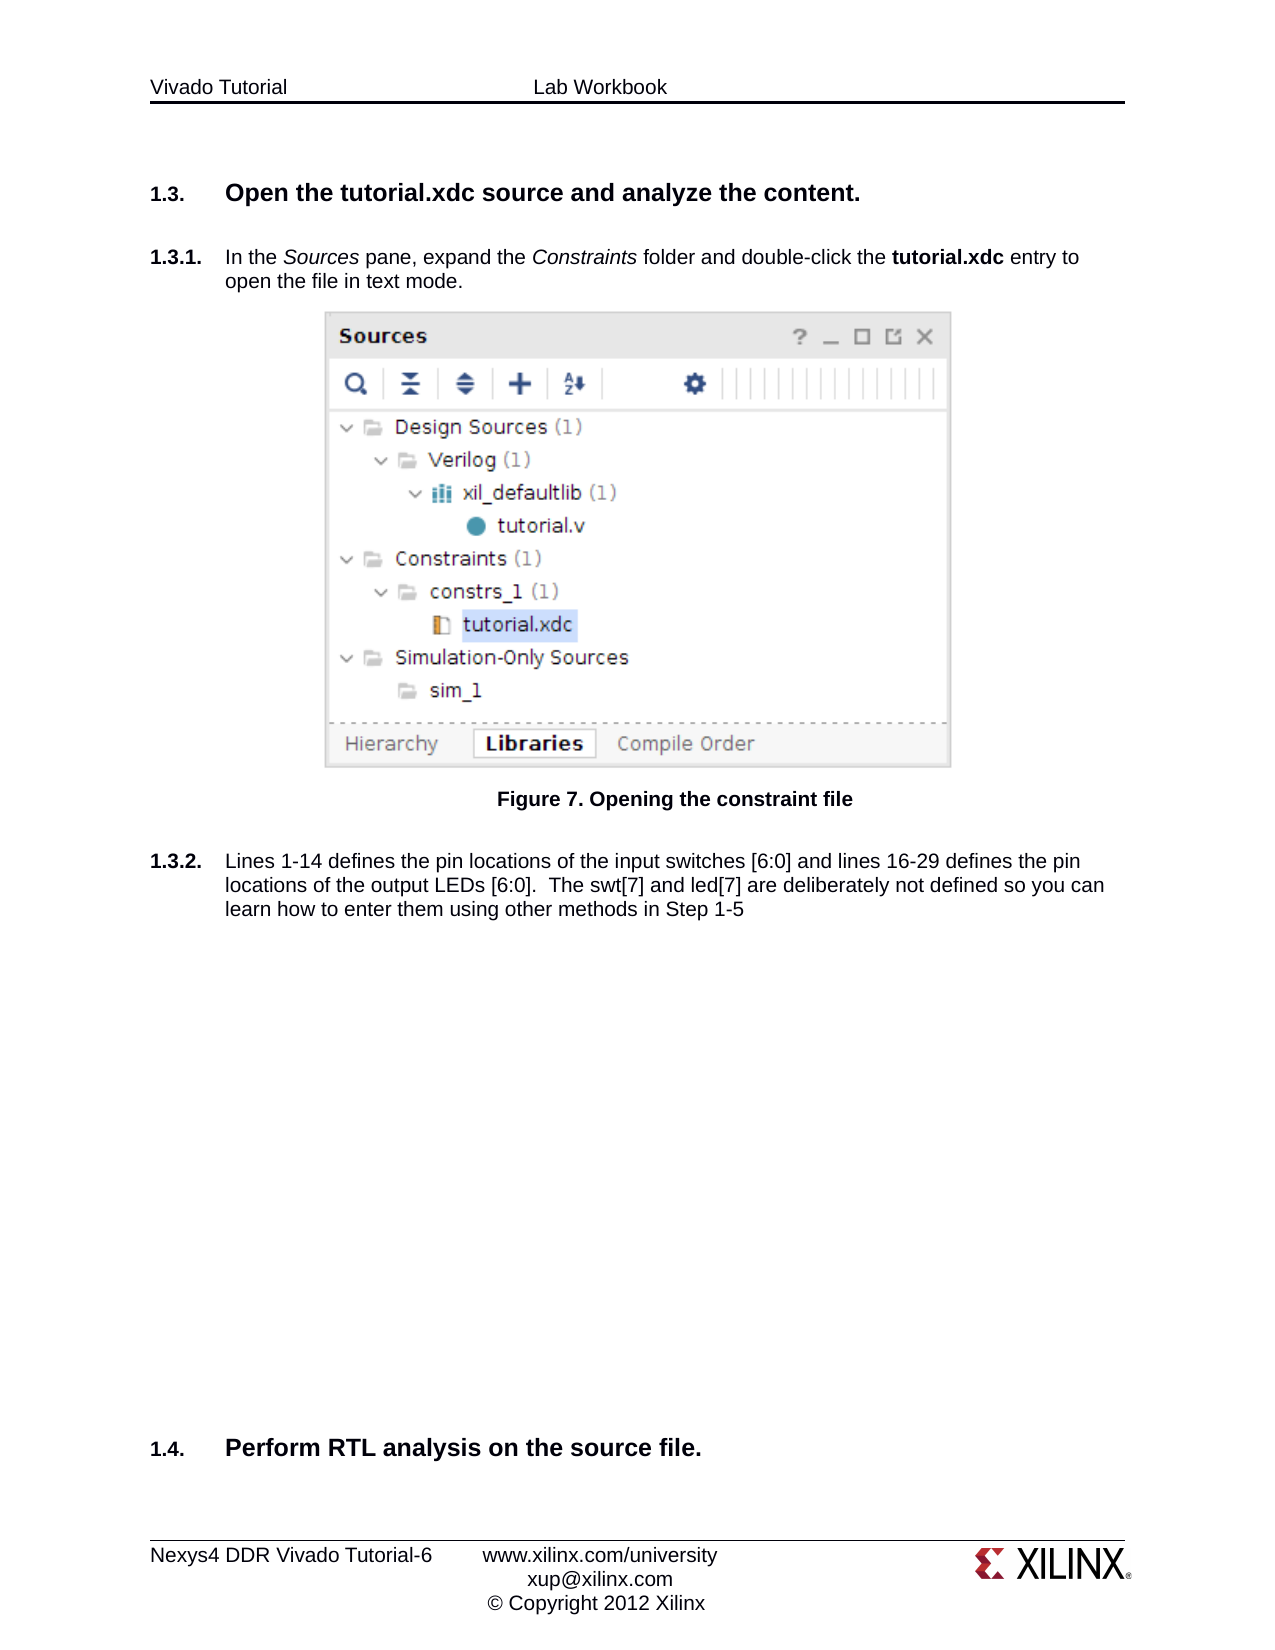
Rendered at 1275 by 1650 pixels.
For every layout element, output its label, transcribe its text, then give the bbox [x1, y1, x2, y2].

list Perform RTL analysis on the source file. [150, 1433, 1125, 1462]
picture [975, 1548, 1132, 1579]
list In the Sources pane, expand the Constraints folder and double-click the tutorial.xdc entry to open the file in text mode. [150, 244, 1125, 292]
text Figure 7. Opening the constraint file [225, 787, 1125, 811]
list Lines 1-14 defines the pin locations of the input switches [6:0] and lines 16-29 defines the pin locations of the output LEDs [6:0]. The swt[7] and led[7] are deliberately not defined so you can learn how to enter them using other methods in Step 1-5 [150, 849, 1125, 921]
list Open the tutorial.xdc source and analyze the content. [150, 178, 1125, 207]
picture [314, 305, 961, 779]
